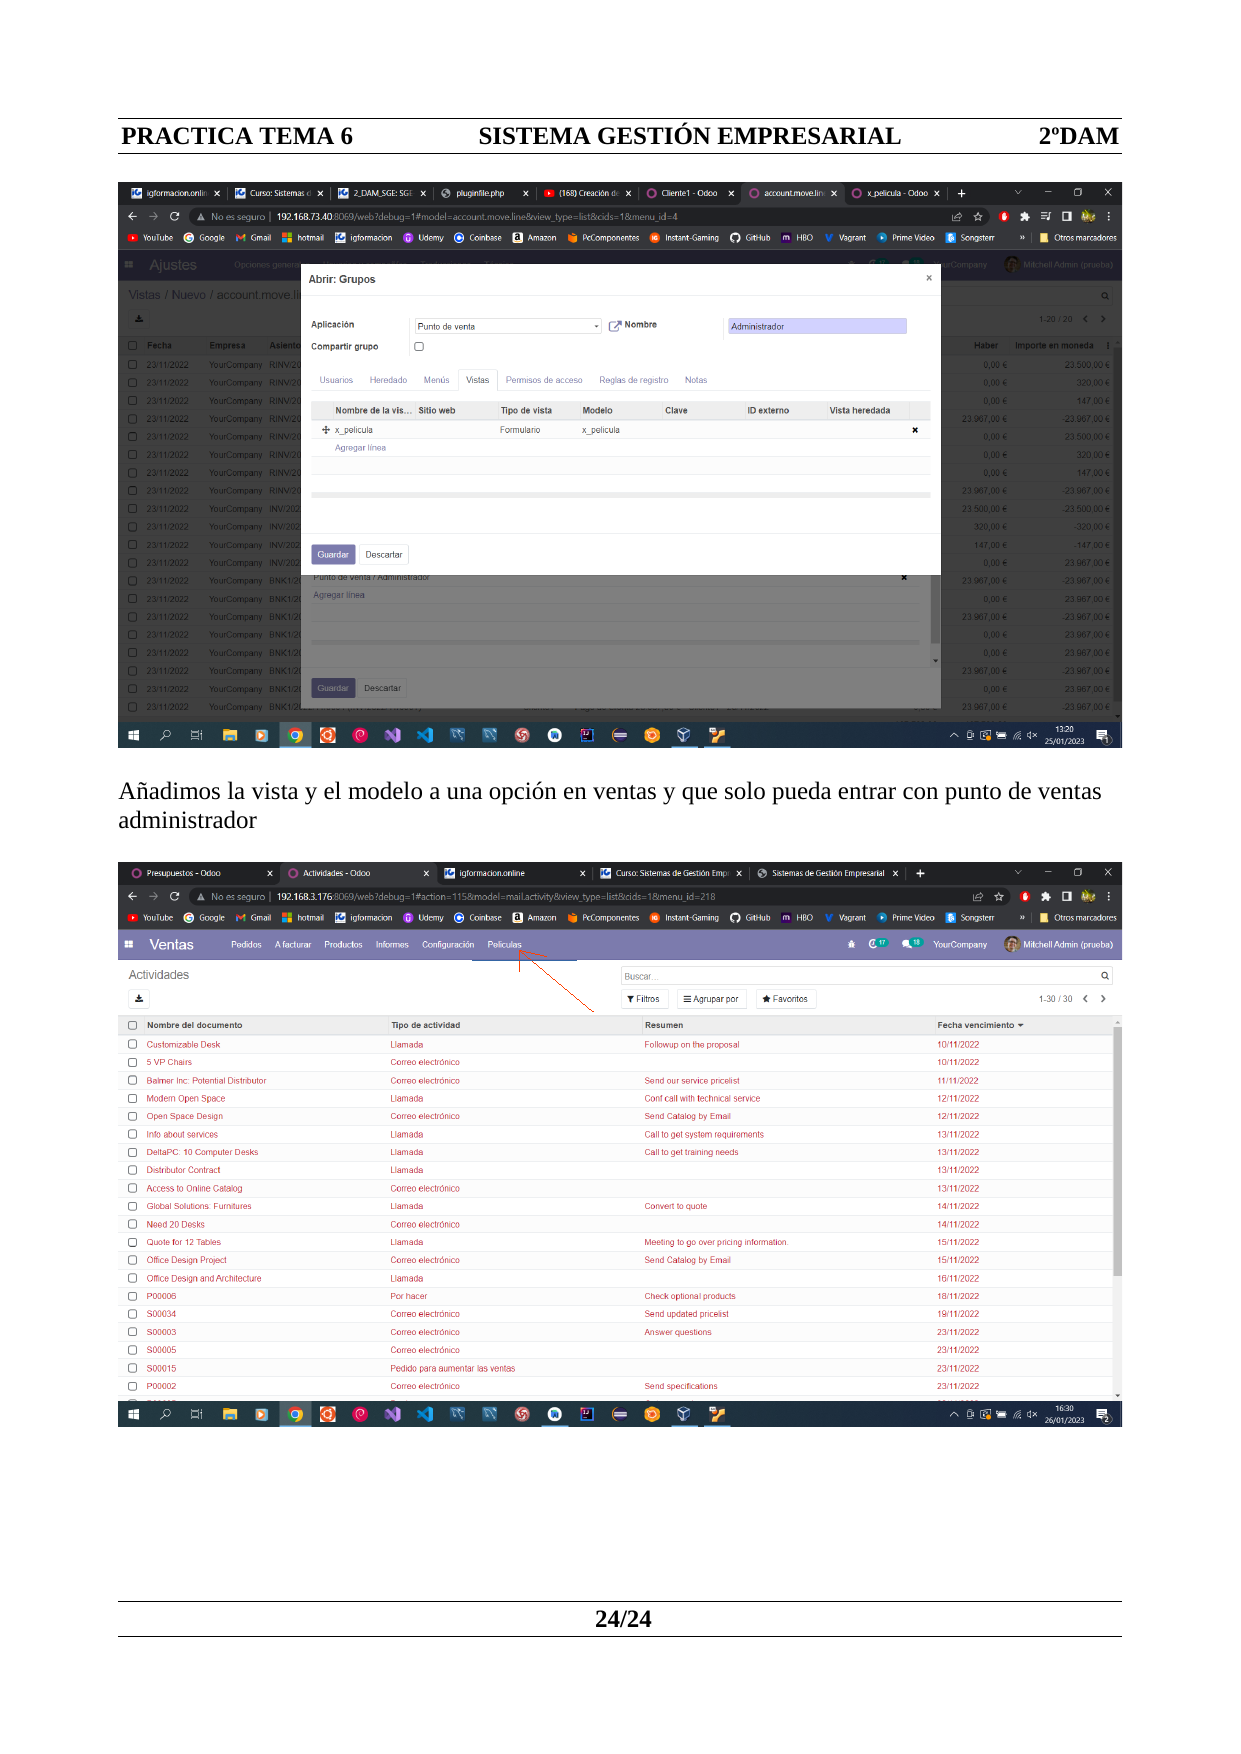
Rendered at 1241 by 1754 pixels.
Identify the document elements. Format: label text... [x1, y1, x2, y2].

picture [118, 182, 1123, 748]
text Añadimos la vista y el modelo a una opción en ventas y que solo pueda entrar con punto de ventas administrador [118, 776, 1122, 833]
picture [118, 862, 1123, 1427]
